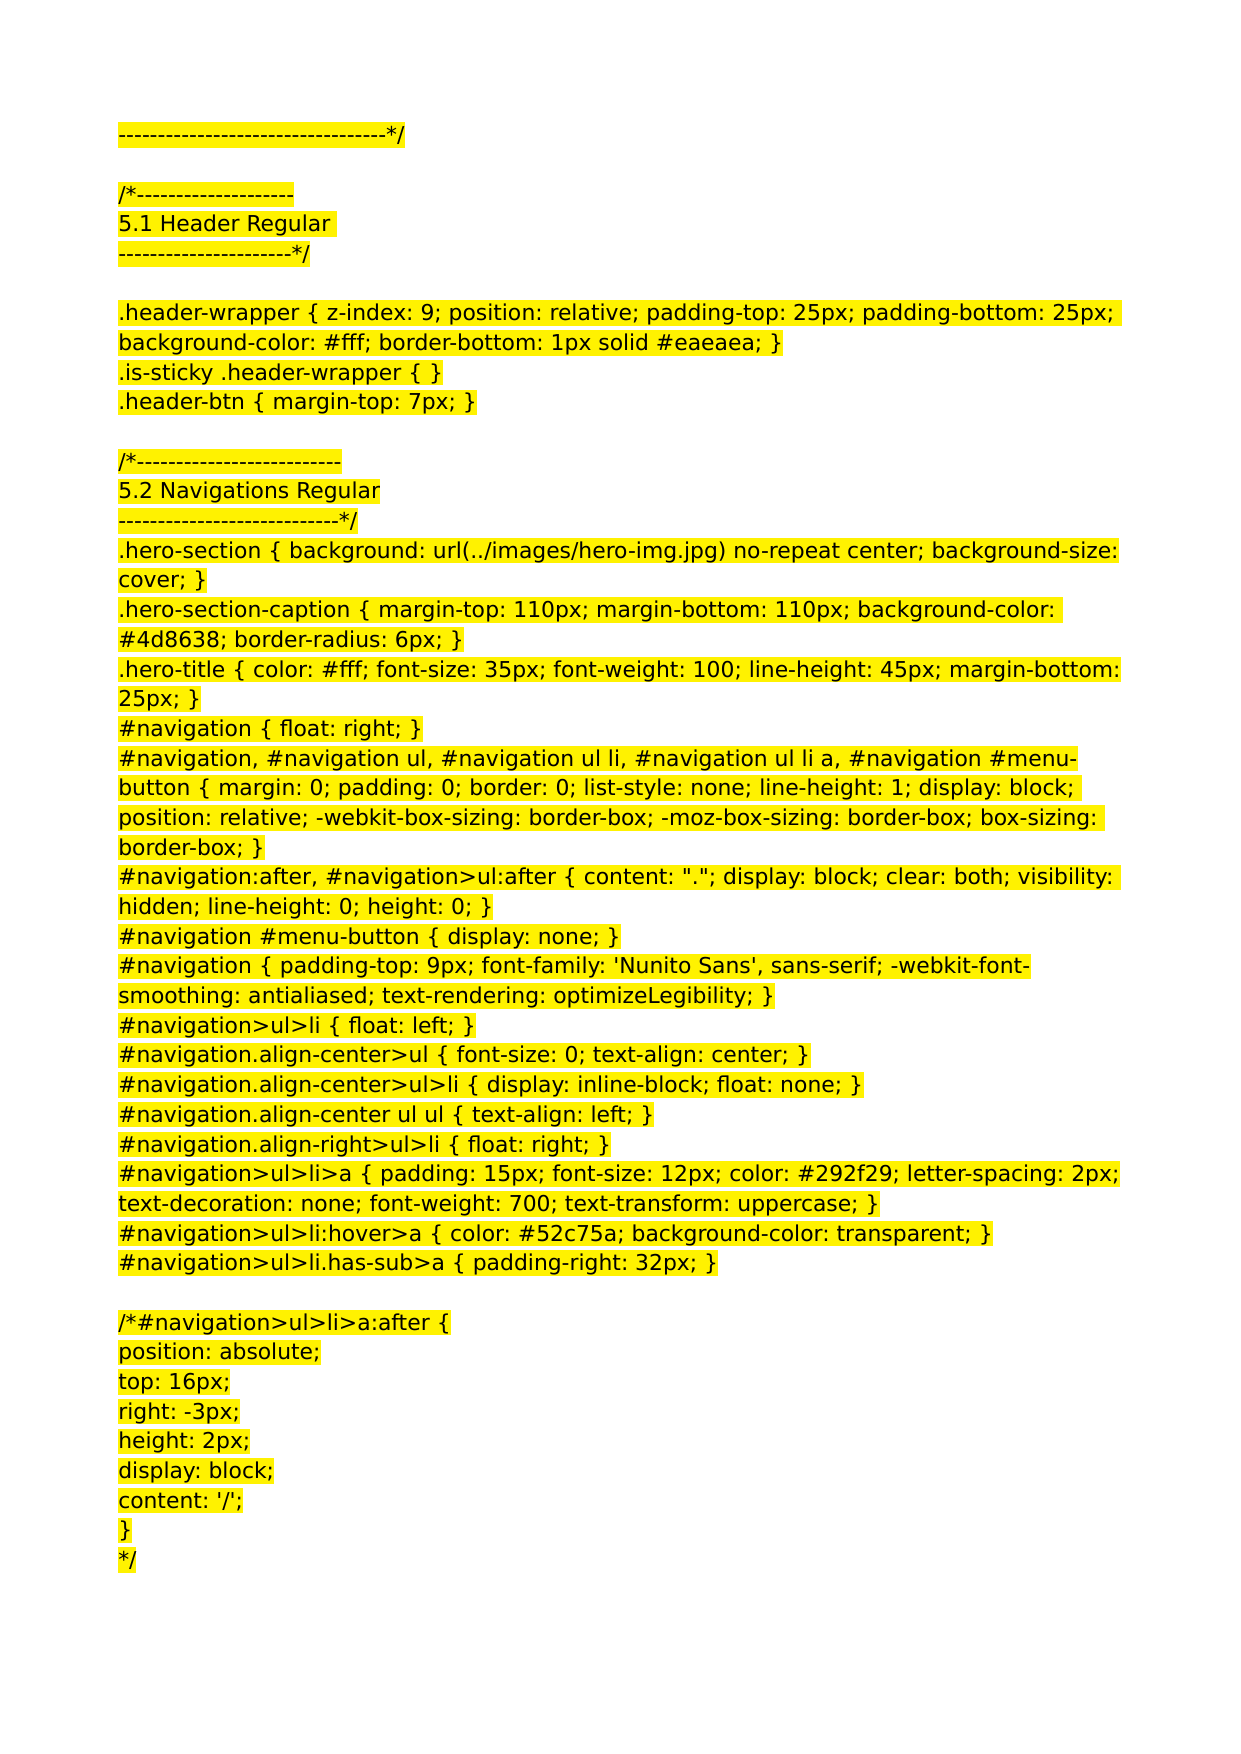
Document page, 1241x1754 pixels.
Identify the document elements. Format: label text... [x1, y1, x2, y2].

text display: block; [118, 1454, 1122, 1484]
text .header-wrapper { z-index: 9; position: relative; padding-top: 25px; padding-bottom: 25px; background-color: #fff; border-bottom: 1px solid #eaeaea; } [118, 296, 1122, 356]
text #navigation { padding-top: 9px; font-family: 'Nunito Sans', sans-serif; -webkit-font-smoothing: antialiased; text-rendering: optimizeLegibility; } [118, 949, 1122, 1009]
text /*-------------------- [118, 177, 1122, 207]
text .hero-title { color: #fff; font-size: 35px; font-weight: 100; line-height: 45px; margin-bottom: 25px; } [118, 652, 1122, 712]
text content: '/'; [118, 1484, 1122, 1513]
text .header-btn { margin-top: 7px; } [118, 385, 1122, 415]
text #navigation.align-right>ul>li { float: right; } [118, 1127, 1122, 1157]
text 5.1 Header Regular [118, 207, 1122, 237]
text #navigation, #navigation ul, #navigation ul li, #navigation ul li a, #navigation #menu-button { margin: 0; padding: 0; border: 0; list-style: none; line-height: 1; display: block; position: relative; -webkit-box-sizing: border-box; -moz-box-sizing: border-box; box-sizing: border-box; } [118, 742, 1122, 860]
text #navigation #menu-button { display: none; } [118, 920, 1122, 949]
text /*-------------------------- [118, 445, 1122, 474]
text right: -3px; [118, 1395, 1122, 1424]
text } [118, 1513, 1122, 1543]
text ----------------------------------*/ [118, 118, 1122, 148]
text */ [118, 1543, 1122, 1573]
text #navigation.align-center ul ul { text-align: left; } [118, 1098, 1122, 1127]
text /*#navigation>ul>li>a:after { [118, 1306, 1122, 1335]
text #navigation.align-center>ul { font-size: 0; text-align: center; } [118, 1038, 1122, 1068]
text #navigation>ul>li.has-sub>a { padding-right: 32px; } [118, 1246, 1122, 1276]
text #navigation>ul>li:hover>a { color: #52c75a; background-color: transparent; } [118, 1217, 1122, 1246]
text .hero-section-caption { margin-top: 110px; margin-bottom: 110px; background-color: #4d8638; border-radius: 6px; } [118, 593, 1122, 652]
text ----------------------*/ [118, 237, 1122, 267]
text #navigation>ul>li>a { padding: 15px; font-size: 12px; color: #292f29; letter-spacing: 2px; text-decoration: none; font-weight: 700; text-transform: uppercase; } [118, 1157, 1122, 1217]
text #navigation:after, #navigation>ul:after { content: "."; display: block; clear: both; visibility: hidden; line-height: 0; height: 0; } [118, 860, 1122, 920]
text position: absolute; [118, 1335, 1122, 1365]
text #navigation.align-center>ul>li { display: inline-block; float: none; } [118, 1068, 1122, 1098]
text height: 2px; [118, 1424, 1122, 1454]
text .is-sticky .header-wrapper { } [118, 356, 1122, 385]
text #navigation>ul>li { float: left; } [118, 1009, 1122, 1038]
text ----------------------------*/ [118, 504, 1122, 534]
text 5.2 Navigations Regular [118, 474, 1122, 504]
text top: 16px; [118, 1365, 1122, 1395]
text .hero-section { background: url(../images/hero-img.jpg) no-repeat center; background-size: cover; } [118, 534, 1122, 593]
text #navigation { float: right; } [118, 712, 1122, 742]
